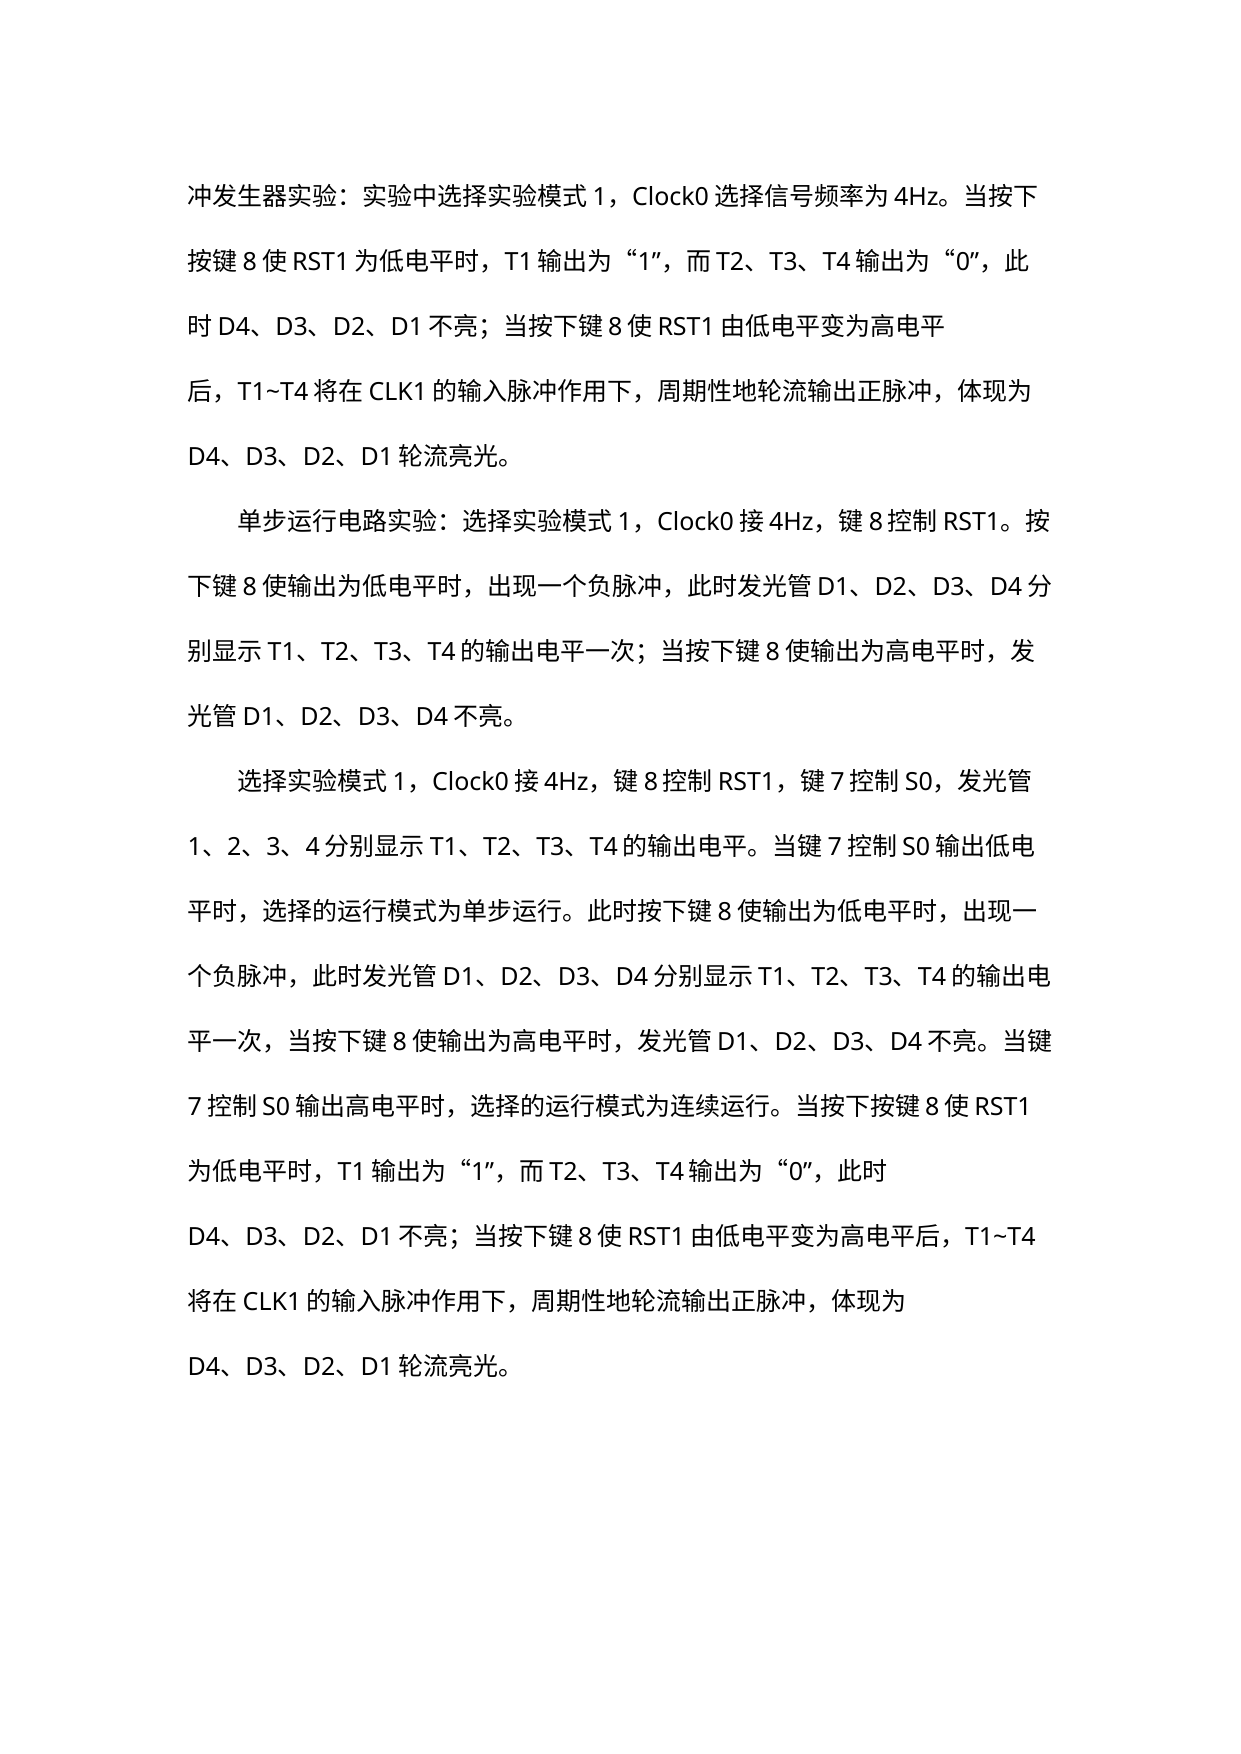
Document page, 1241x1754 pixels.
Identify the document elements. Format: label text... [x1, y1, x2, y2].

text 单步运行电路实验：选择实验模式1，Clock0接4Hz，键8控制RST1。按下键8使输出为低电平时，出现一个负脉冲，此时发光管D1、D2、D3、D4分别显示T1、T2、T3、T4的输出电平一次；当按下键8使输出为高电平时，发光管D1、D2、D3、D4不亮。 [187, 487, 1053, 747]
text 冲发生器实验：实验中选择实验模式1，Clock0选择信号频率为4Hz。当按下按键8使RST1为低电平时，T1输出为“1”，而T2、T3、T4输出为“0”，此时D4、D3、D2、D1不亮；当按下键8使RST1由低电平变为高电平后，T1~T4将在CLK1的输入脉冲作用下，周期性地轮流输出正脉冲，体现为D4、D3、D2、D1轮流亮光。 [187, 162, 1053, 487]
text 选择实验模式1，Clock0接4Hz，键8控制RST1，键7控制S0，发光管1、2、3、4分别显示T1、T2、T3、T4的输出电平。当键7控制S0输出低电平时，选择的运行模式为单步运行。此时按下键8使输出为低电平时，出现一个负脉冲，此时发光管D1、D2、D3、D4分别显示T1、T2、T3、T4的输出电平一次，当按下键8使输出为高电平时，发光管D1、D2、D3、D4不亮。当键7控制S0输出高电平时，选择的运行模式为连续运行。当按下按键8使RST1为低电平时，T1输出为“1”，而T2、T3、T4输出为“0”，此时D4、D3、D2、D1不亮；当按下键8使RST1由低电平变为高电平后，T1~T4将在CLK1的输入脉冲作用下，周期性地轮流输出正脉冲，体现为D4、D3、D2、D1轮流亮光。 [187, 747, 1053, 1397]
